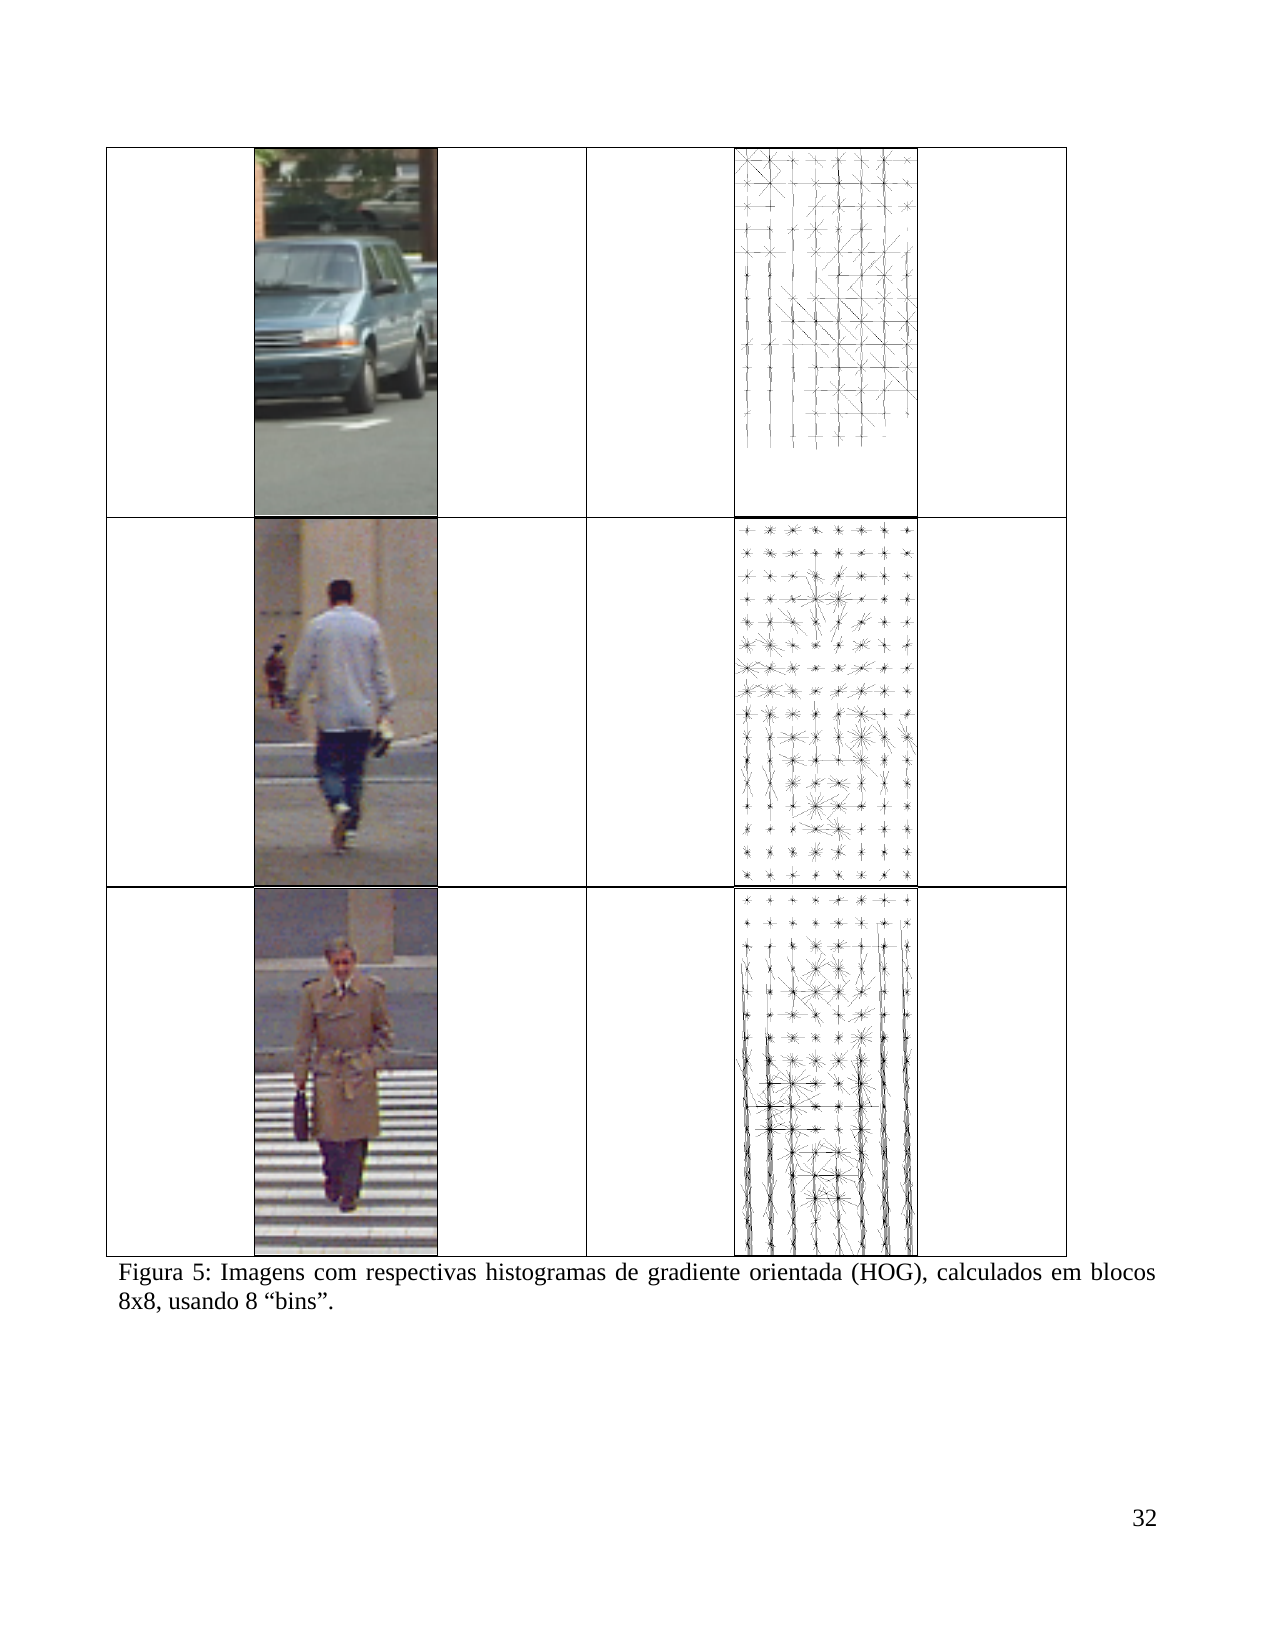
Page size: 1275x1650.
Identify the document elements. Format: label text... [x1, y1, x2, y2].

table_header [587, 148, 734, 517]
table_header [107, 148, 254, 517]
table_cell [587, 888, 734, 1256]
table_cell [438, 888, 586, 1256]
table_header [918, 148, 1066, 517]
table_cell [587, 518, 734, 886]
table_cell [107, 518, 254, 886]
text Figura 5: Imagens com respectivas histogramas de gradiente orientada (HOG), calculados em blocos 8x8, usando 8 “bins”. [118, 1257, 1157, 1315]
table_cell [918, 518, 1066, 886]
table_cell [438, 518, 586, 886]
table_header [438, 148, 586, 517]
table_cell [918, 888, 1066, 1256]
table_cell [107, 888, 254, 1256]
